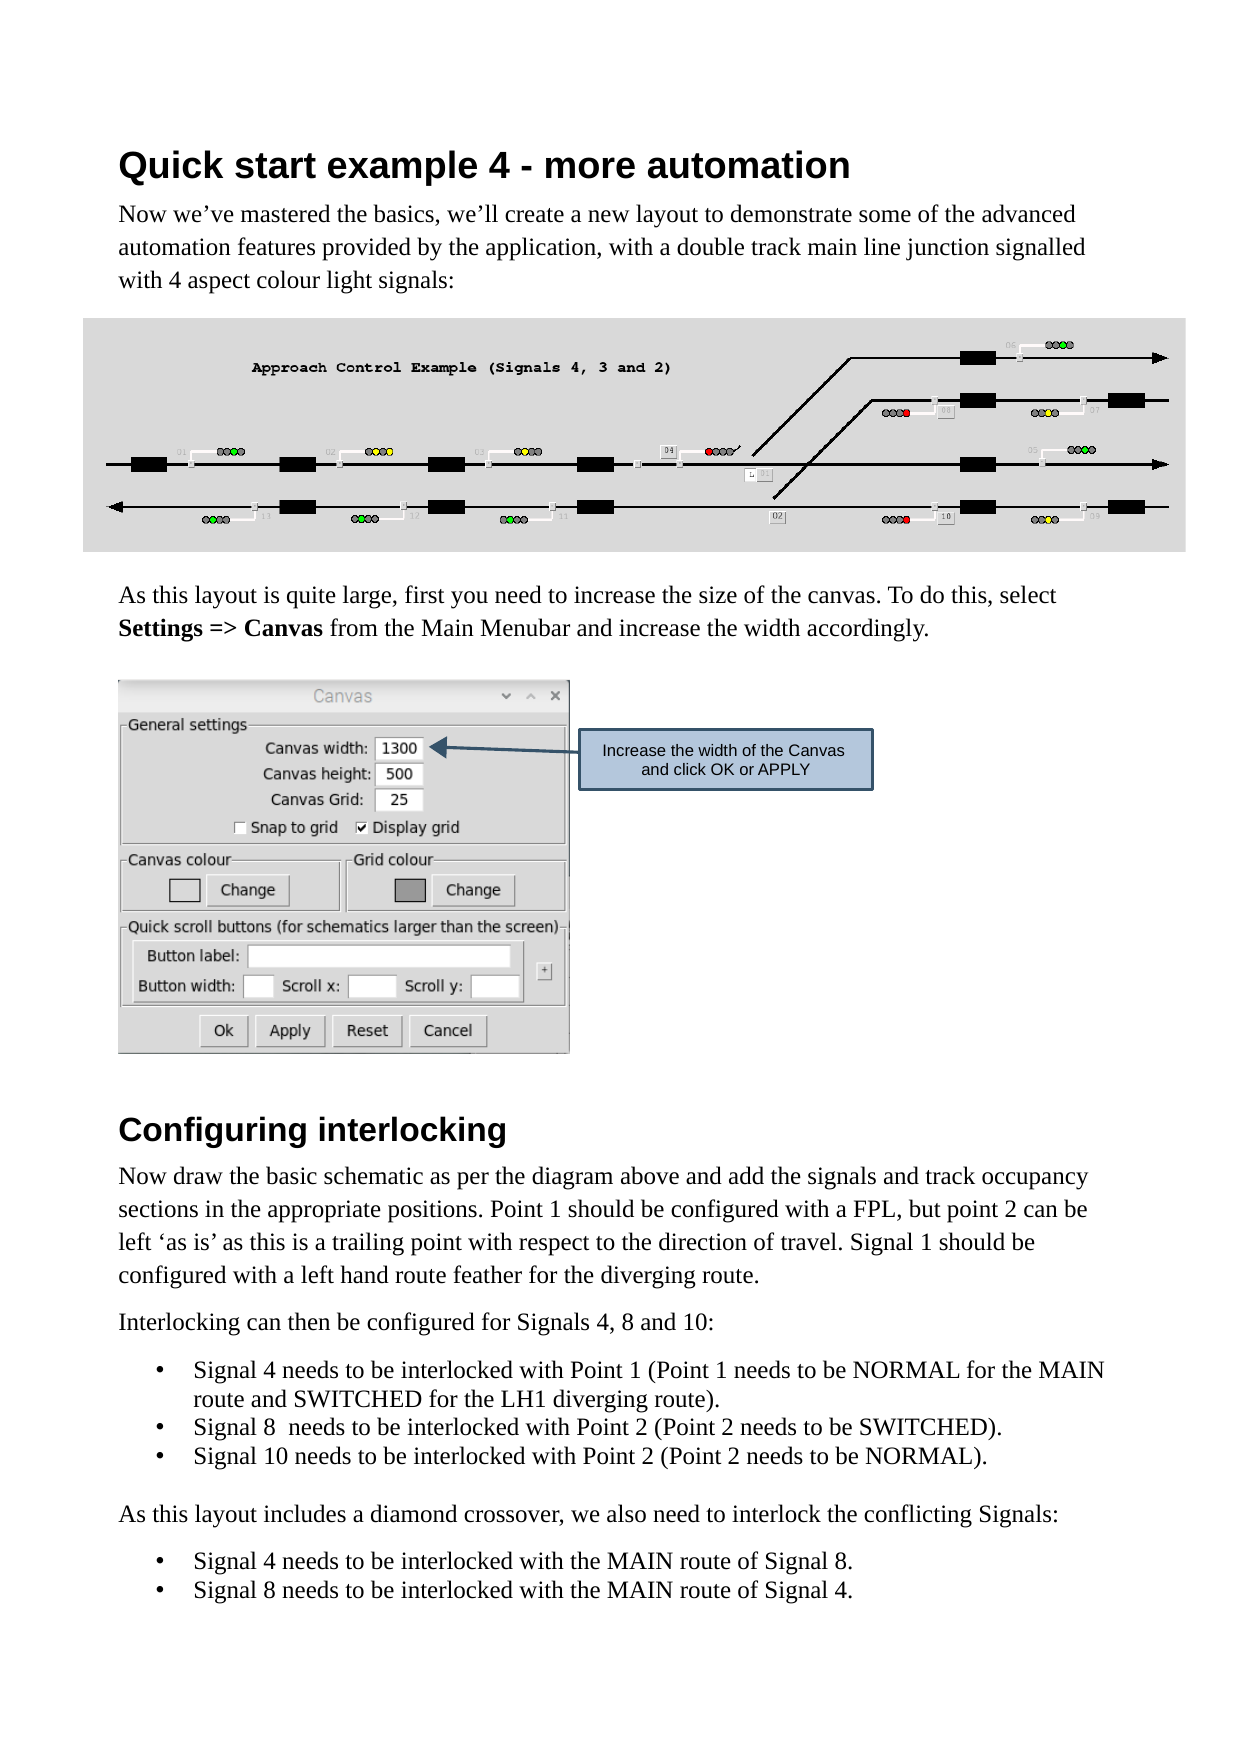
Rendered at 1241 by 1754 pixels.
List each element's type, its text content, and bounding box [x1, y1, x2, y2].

text Now we’ve mastered the basics, we’ll create a new layout to demonstrate some of the advanced automation features provided by the application, with a double track main line junction signalled with 4 aspect colour light signals: [118, 199, 1122, 294]
list Signal 10 needs to be interlocked with Point 2 (Point 2 needs to be NORMAL). [156, 1441, 1122, 1470]
text As this layout includes a diamond crossover, we also need to interlock the conflicting Signals: [118, 1499, 1122, 1527]
picture [83, 318, 1186, 552]
text Now draw the basic schematic as per the diagram above and add the signals and track occupancy sections in the appropriate positions. Point 1 should be configured with a FPL, but point 2 can be left ‘as is’ as this is a trailing point with respect to the direction of travel. Signal 1 should be configured with a left hand route feather for the diverging route. [118, 1161, 1122, 1288]
list Signal 4 needs to be interlocked with the MAIN route of Signal 8. [156, 1546, 1122, 1575]
text Interlocking can then be configured for Signals 4, 8 and 10: [118, 1307, 1122, 1336]
subtitle Quick start example 4 - more automation [118, 143, 1122, 187]
subtitle Configuring interlocking [118, 1109, 1122, 1148]
list Signal 8 needs to be interlocked with Point 2 (Point 2 needs to be SWITCHED). [156, 1412, 1122, 1441]
picture [118, 679, 570, 1054]
list Signal 8 needs to be interlocked with the MAIN route of Signal 4. [156, 1575, 1122, 1604]
list Signal 4 needs to be interlocked with Point 1 (Point 1 needs to be NORMAL for the MAIN route and SWITCHED for the LH1 diverging route). [156, 1355, 1122, 1412]
text As this layout is quite large, first you need to increase the size of the canvas. To do this, select Settings => Canvas from the Main Menubar and increase the width accordingly. [118, 580, 1122, 641]
